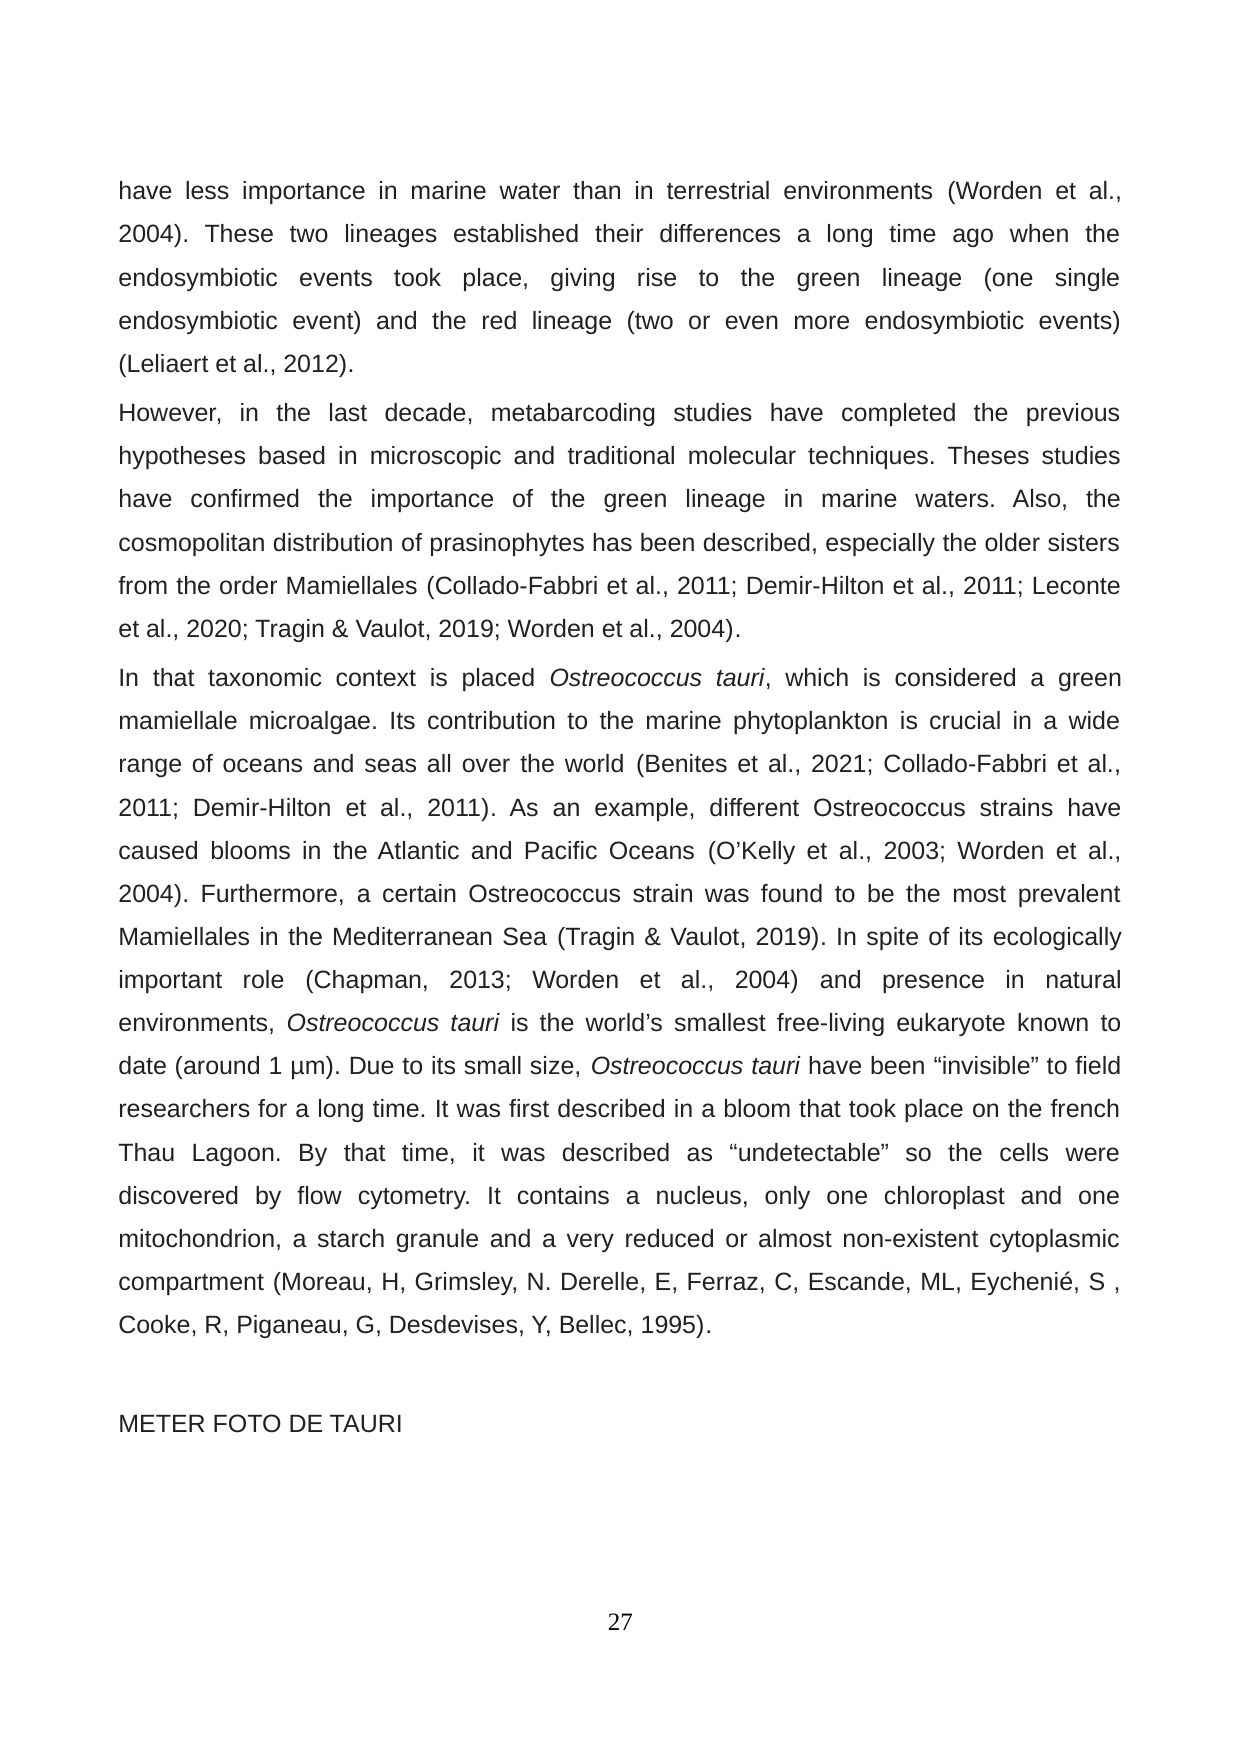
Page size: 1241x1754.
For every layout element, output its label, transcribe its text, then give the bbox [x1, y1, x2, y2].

text METER FOTO DE TAURI [118, 1409, 1122, 1438]
text In that taxonomic context is placed Ostreococcus tauri, which is considered a green mamiellale microalgae. Its contribution to the marine phytoplankton is crucial in a wide range of oceans and seas all over the world (Benites et al., 2021; Collado-Fabbri et al., 2011; Demir-Hilton et al., 2011)⁠. As an example, different Ostreococcus strains have caused blooms in the Atlantic and Pacific Oceans (O’Kelly et al., 2003; Worden et al., 2004)⁠. Furthermore, a certain Ostreococcus strain was found to be the most prevalent Mamiellales in the Mediterranean Sea (Tragin & Vaulot, 2019)⁠. In spite of its ecologically important role (Chapman, 2013; Worden et al., 2004)⁠ and presence in natural environments, Ostreococcus tauri is the world’s smallest free-living eukaryote known to date (around 1 µm). Due to its small size, Ostreococcus tauri have been “invisible” to field researchers for a long time. It was first described in a bloom that took place on the french Thau Lagoon. By that time, it was described as “undetectable” so the cells were discovered by flow cytometry. It contains a nucleus, only one chloroplast and one mitochondrion, a starch granule and a very reduced or almost non-existent cytoplasmic compartment (Moreau, H, Grimsley, N. Derelle, E, Ferraz, C, Escande, ML, Eychenié, S , Cooke, R, Piganeau, G, Desdevises, Y, Bellec, 1995)⁠. [118, 663, 1122, 1339]
text However, in the last decade, metabarcoding studies have completed the previous hypotheses based in microscopic and traditional molecular techniques. Theses studies have confirmed the importance of the green lineage in marine waters. Also, the cosmopolitan distribution of prasinophytes has been described, especially the older sisters from the order Mamiellales (Collado-Fabbri et al., 2011; Demir-Hilton et al., 2011; Leconte et al., 2020; Tragin & Vaulot, 2019; Worden et al., 2004)⁠⁠. [118, 398, 1122, 643]
text have less importance in marine water than in terrestrial environments (Worden et al., 2004)⁠. These two lineages established their differences a long time ago when the endosymbiotic events took place, giving rise to the green lineage (one single endosymbiotic event) and the red lineage (two or even more endosymbiotic events) (Leliaert et al., 2012)⁠. [118, 176, 1122, 378]
